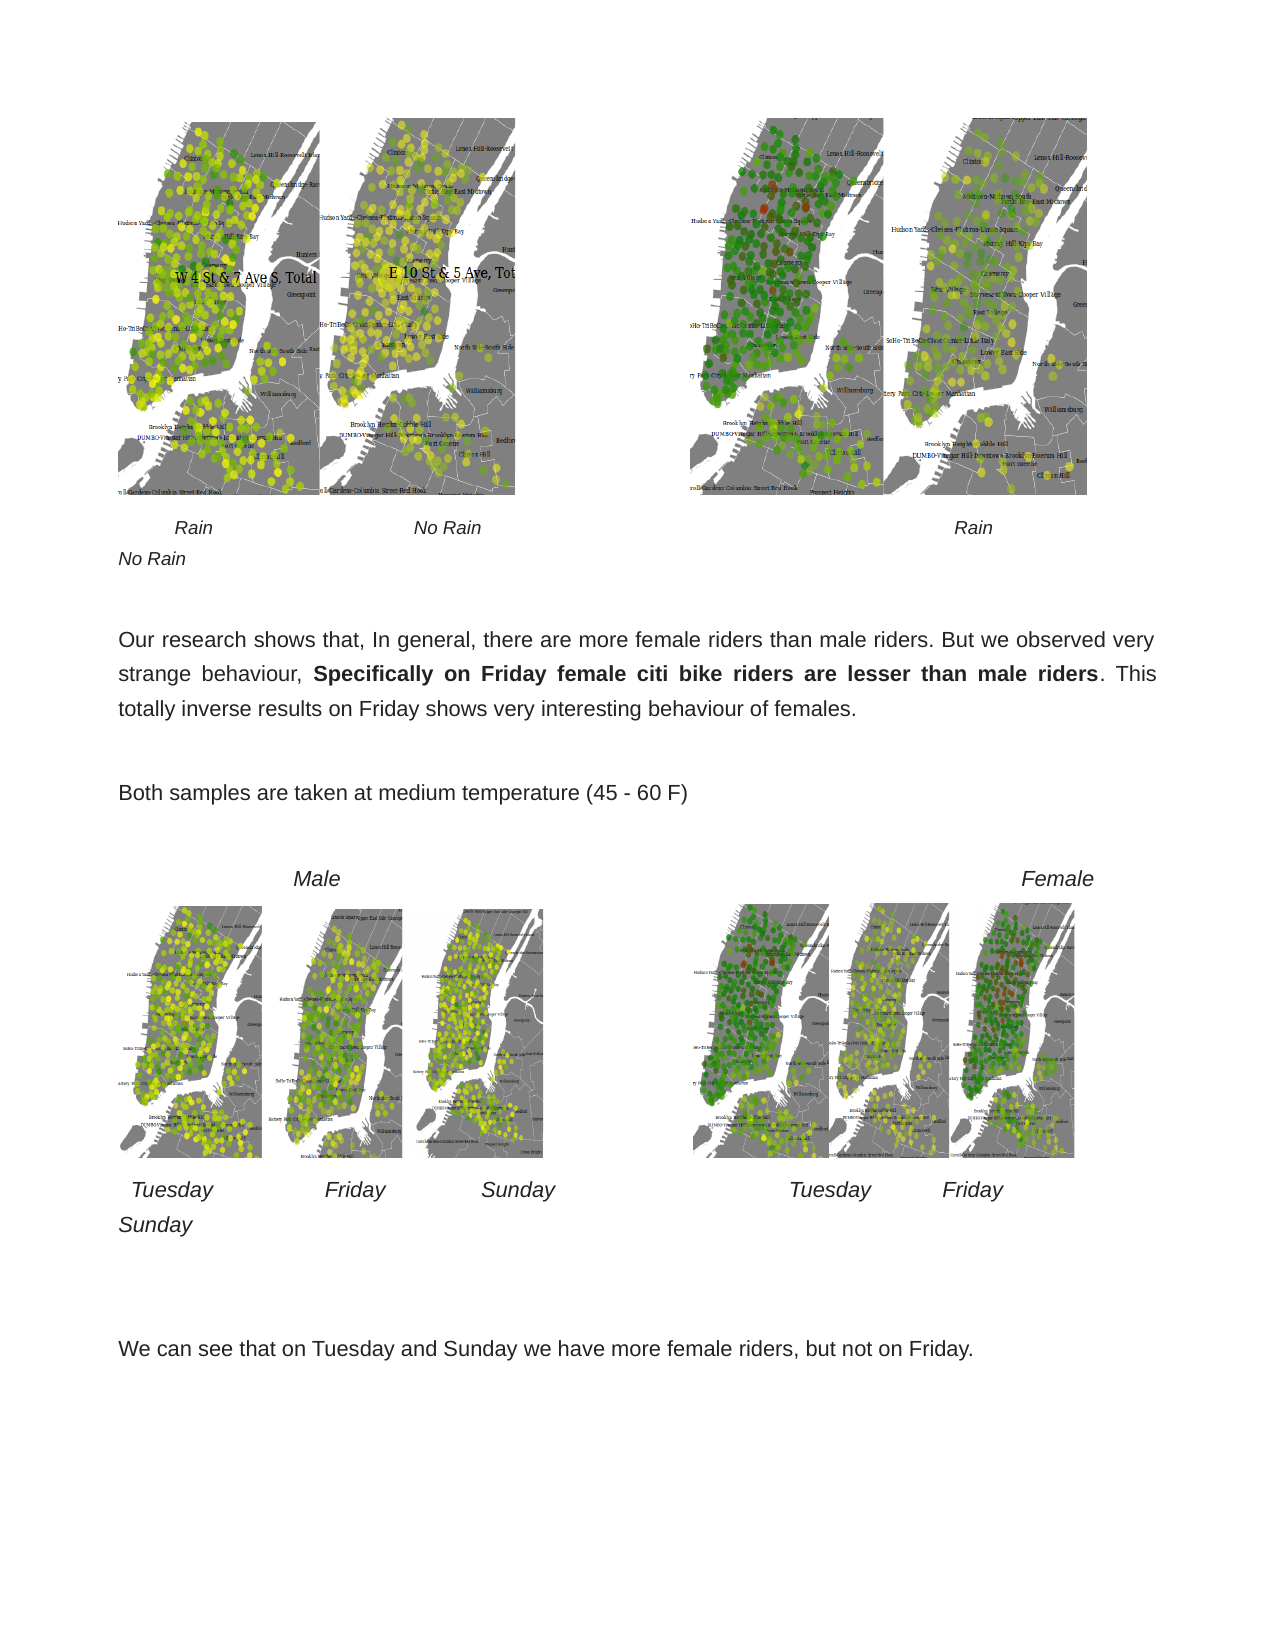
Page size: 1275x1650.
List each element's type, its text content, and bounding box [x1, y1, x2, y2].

picture [693, 903, 1075, 1158]
picture [690, 118, 1087, 495]
text We can see that on Tuesday and Sunday we have more female riders, but not on Friday. [118, 1336, 1157, 1361]
text Tuesday Friday Sunday Tuesday Friday Sunday [118, 1174, 1157, 1237]
text Male Female [118, 863, 1157, 892]
text Both samples are taken at medium temperature (45 - 60 F) [118, 780, 1157, 805]
text Our research shows that, In general, there are more female riders than male riders. But we observed very strange behaviour, Specifically on Friday female citi bike riders are lesser than male riders. This totally inverse results on Friday shows very interesting behaviour of females. [118, 627, 1157, 721]
text Rain No Rain Rain No Rain [118, 511, 1157, 569]
picture [118, 906, 544, 1158]
picture [118, 118, 515, 495]
